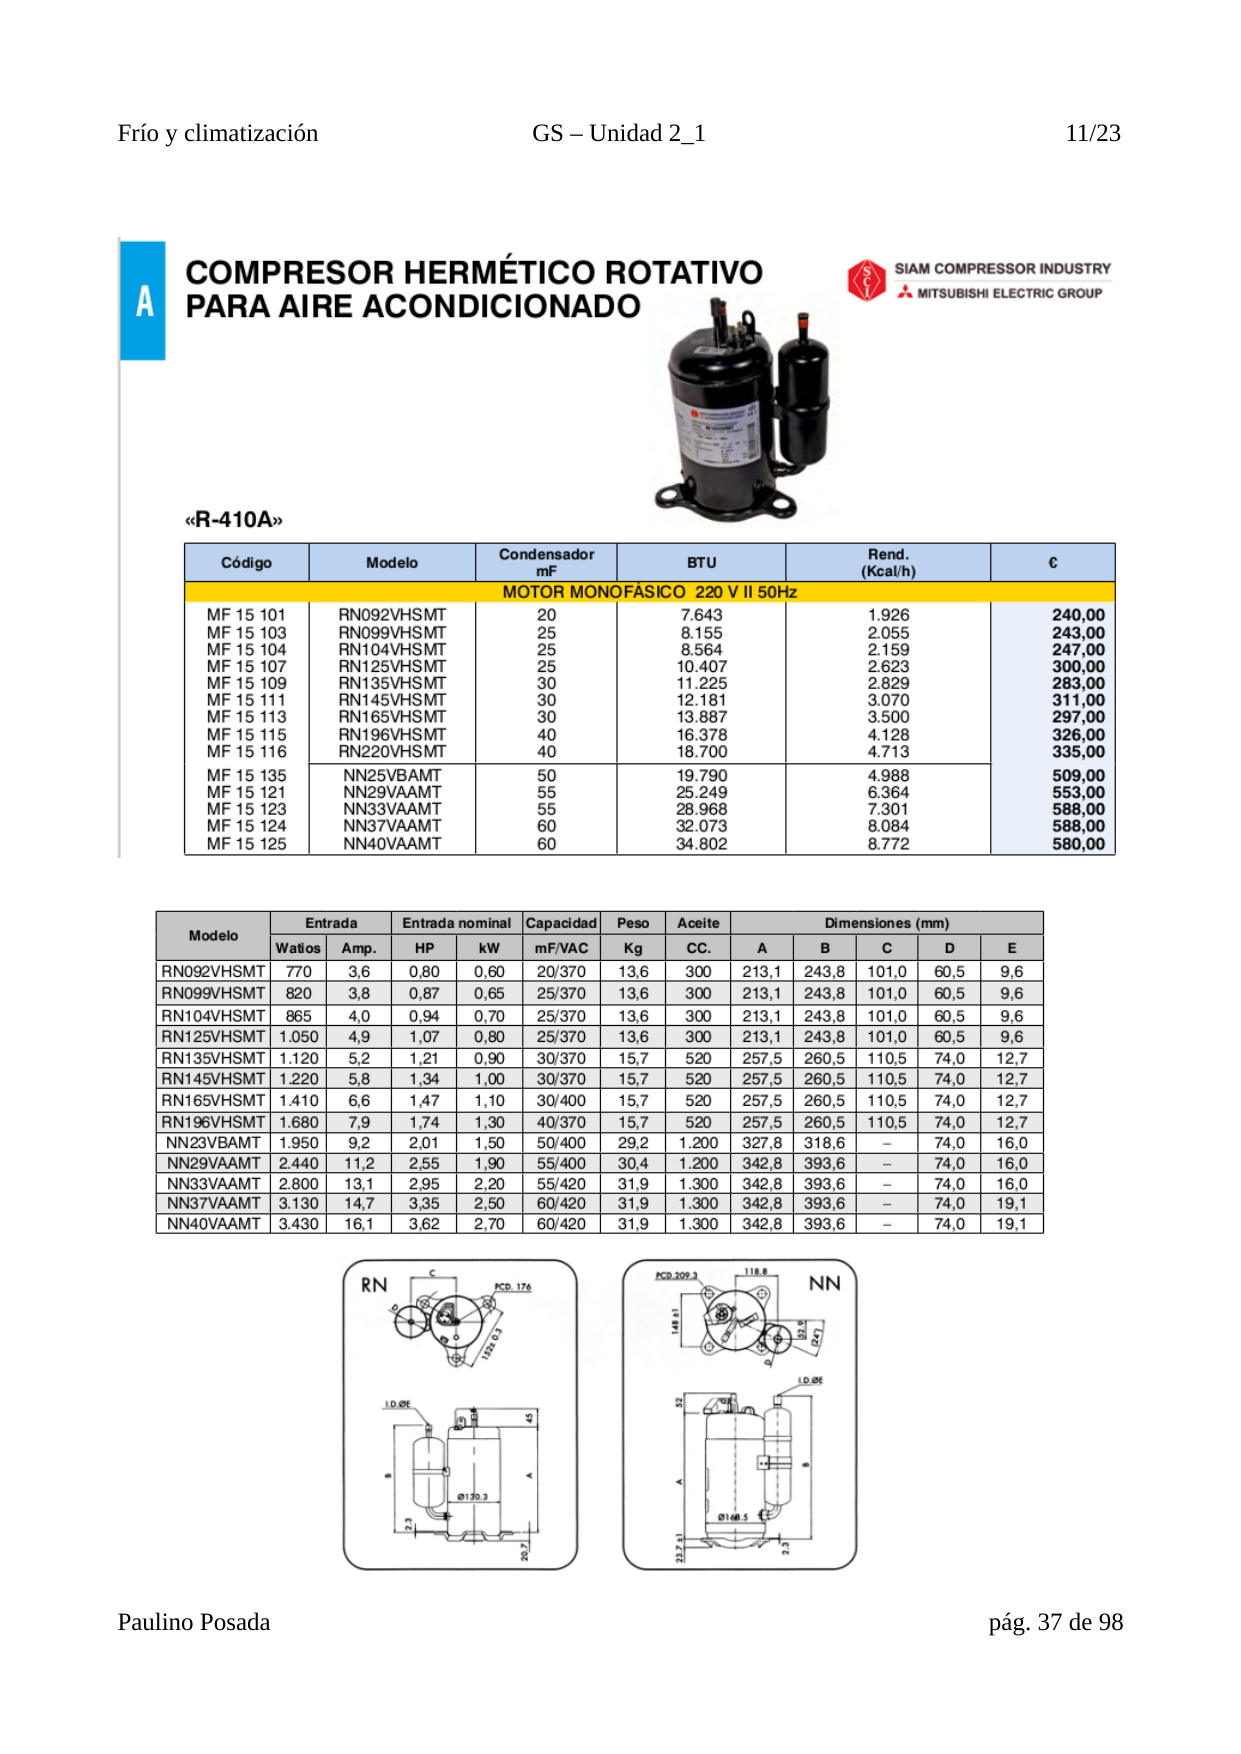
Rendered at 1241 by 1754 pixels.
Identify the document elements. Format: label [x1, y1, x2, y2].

picture [117, 237, 1122, 858]
picture [150, 904, 1051, 1574]
